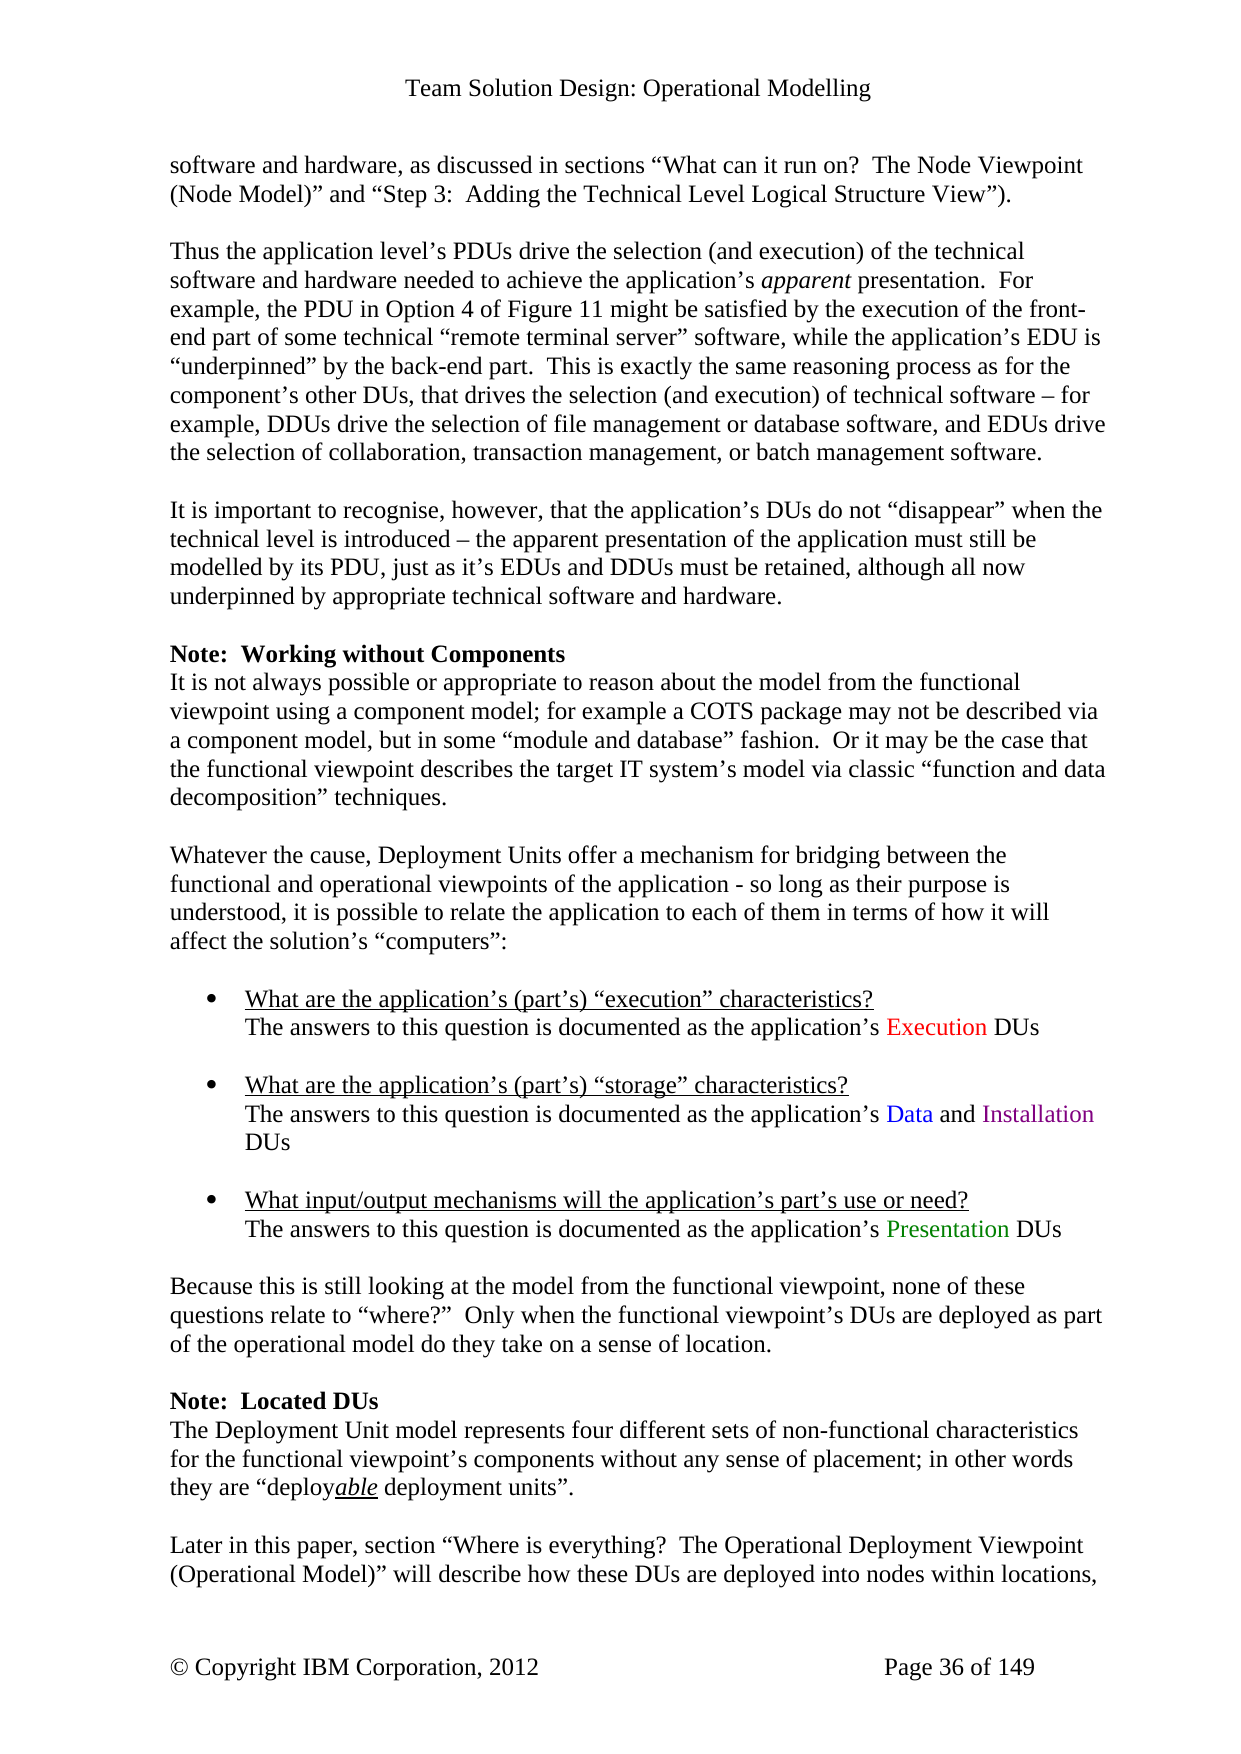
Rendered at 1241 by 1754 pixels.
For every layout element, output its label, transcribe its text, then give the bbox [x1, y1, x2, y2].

list What are the application’s (part’s) “storage” characteristics? The answers to this question is documented as the application’s Data and Installation DUs [207, 1070, 1107, 1185]
text Thus the application level’s PDUs drive the selection (and execution) of the technical software and hardware needed to achieve the application’s apparent presentation. For example, the PDU in Option 4 of Figure 11 might be satisfied by the execution of the front-end part of some technical “remote terminal server” software, while the application’s EDU is “underpinned” by the back-end part. This is exactly the same reasoning process as for the component’s other DUs, that drives the selection (and execution) of technical software – for example, DDUs drive the selection of file management or database software, and EDUs drive the selection of collaboration, transaction management, or batch management software. [169, 236, 1107, 466]
text Because this is still looking at the model from the functional viewpoint, none of these questions relate to “where?” Only when the functional viewpoint’s DUs are deployed as part of the operational model do they take on a sense of location. [169, 1271, 1107, 1357]
list What are the application’s (part’s) “execution” characteristics? The answers to this question is documented as the application’s Execution DUs [207, 984, 1107, 1070]
list What input/output mechanisms will the application’s part’s use or need? The answers to this question is documented as the application’s Presentation DUs [207, 1185, 1107, 1242]
text software and hardware, as discussed in sections “What can it run on? The Node Viewpoint (Node Model)” and “Step 3: Adding the Technical Level Logical Structure View”). [169, 150, 1107, 207]
text It is important to recognise, however, that the application’s DUs do not “disappear” when the technical level is introduced – the apparent presentation of the application must still be modelled by its PDU, just as it’s EDUs and DDUs must be retained, although all now underpinned by appropriate technical software and hardware. [169, 495, 1107, 610]
text Later in this paper, section “Where is everything? The Operational Deployment Viewpoint (Operational Model)” will describe how these DUs are deployed into nodes within locations, [169, 1530, 1107, 1587]
text Whatever the cause, Deployment Units offer a mechanism for bridging between the functional and operational viewpoints of the application - so long as their purpose is understood, it is possible to relate the application to each of them in terms of how it will affect the solution’s “computers”: [169, 840, 1107, 955]
text Note: Working without Components It is not always possible or appropriate to reason about the model from the functional viewpoint using a component model; for example a COTS package may not be described via a component model, but in some “module and database” fashion. Or it may be the case that the functional viewpoint describes the target IT system’s model via classic “function and data decomposition” techniques. [169, 639, 1107, 811]
text Note: Located DUs The Deployment Unit model represents four different sets of non-functional characteristics for the functional viewpoint’s components without any sense of placement; in other words they are “deployable deployment units”. [169, 1386, 1107, 1501]
